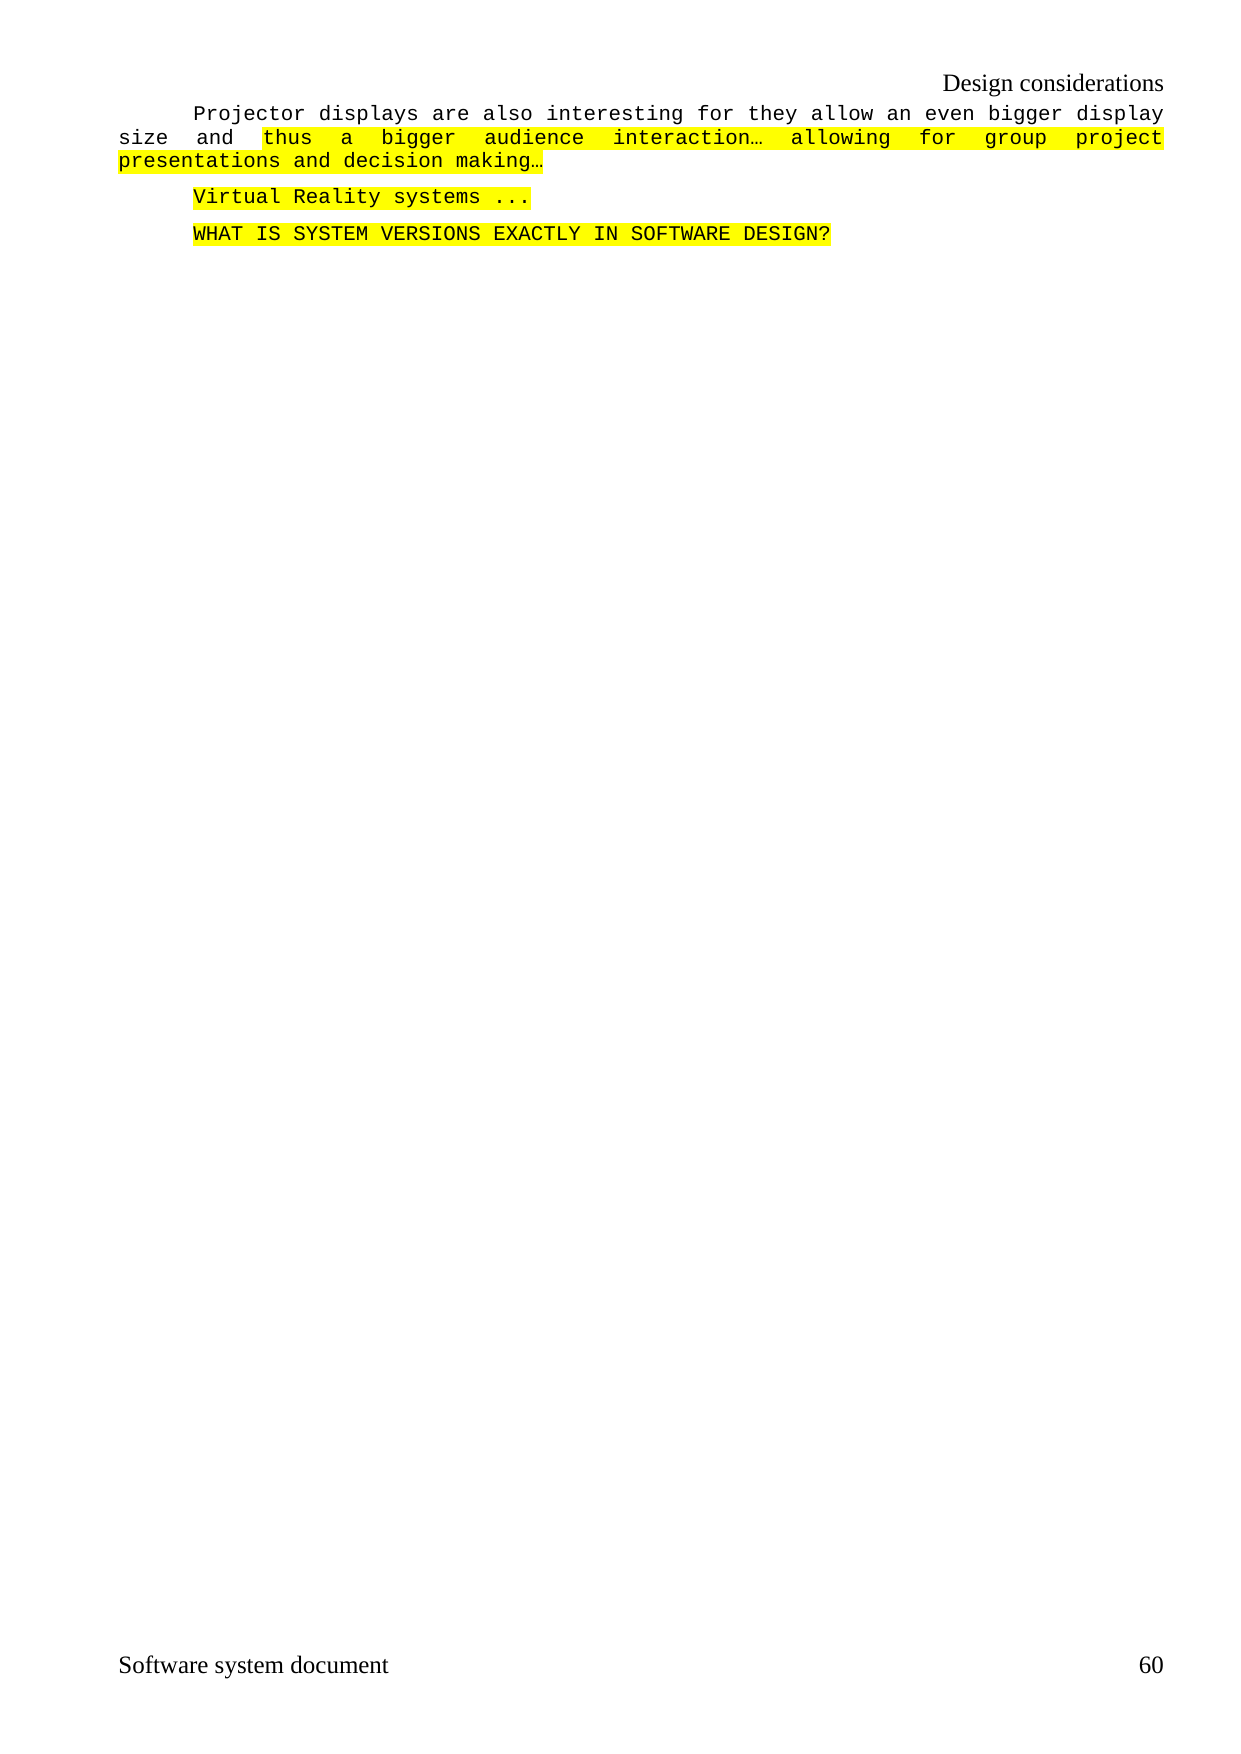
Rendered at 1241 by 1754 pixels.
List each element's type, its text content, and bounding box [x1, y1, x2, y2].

text Projector displays are also interesting for they allow an even bigger display size and thus a bigger audience interaction… allowing for group project presentations and decision making… [118, 103, 1164, 174]
text WHAT IS SYSTEM VERSIONS EXACTLY IN SOFTWARE DESIGN? [118, 223, 1164, 246]
text Virtual Reality systems ... [118, 187, 1164, 210]
